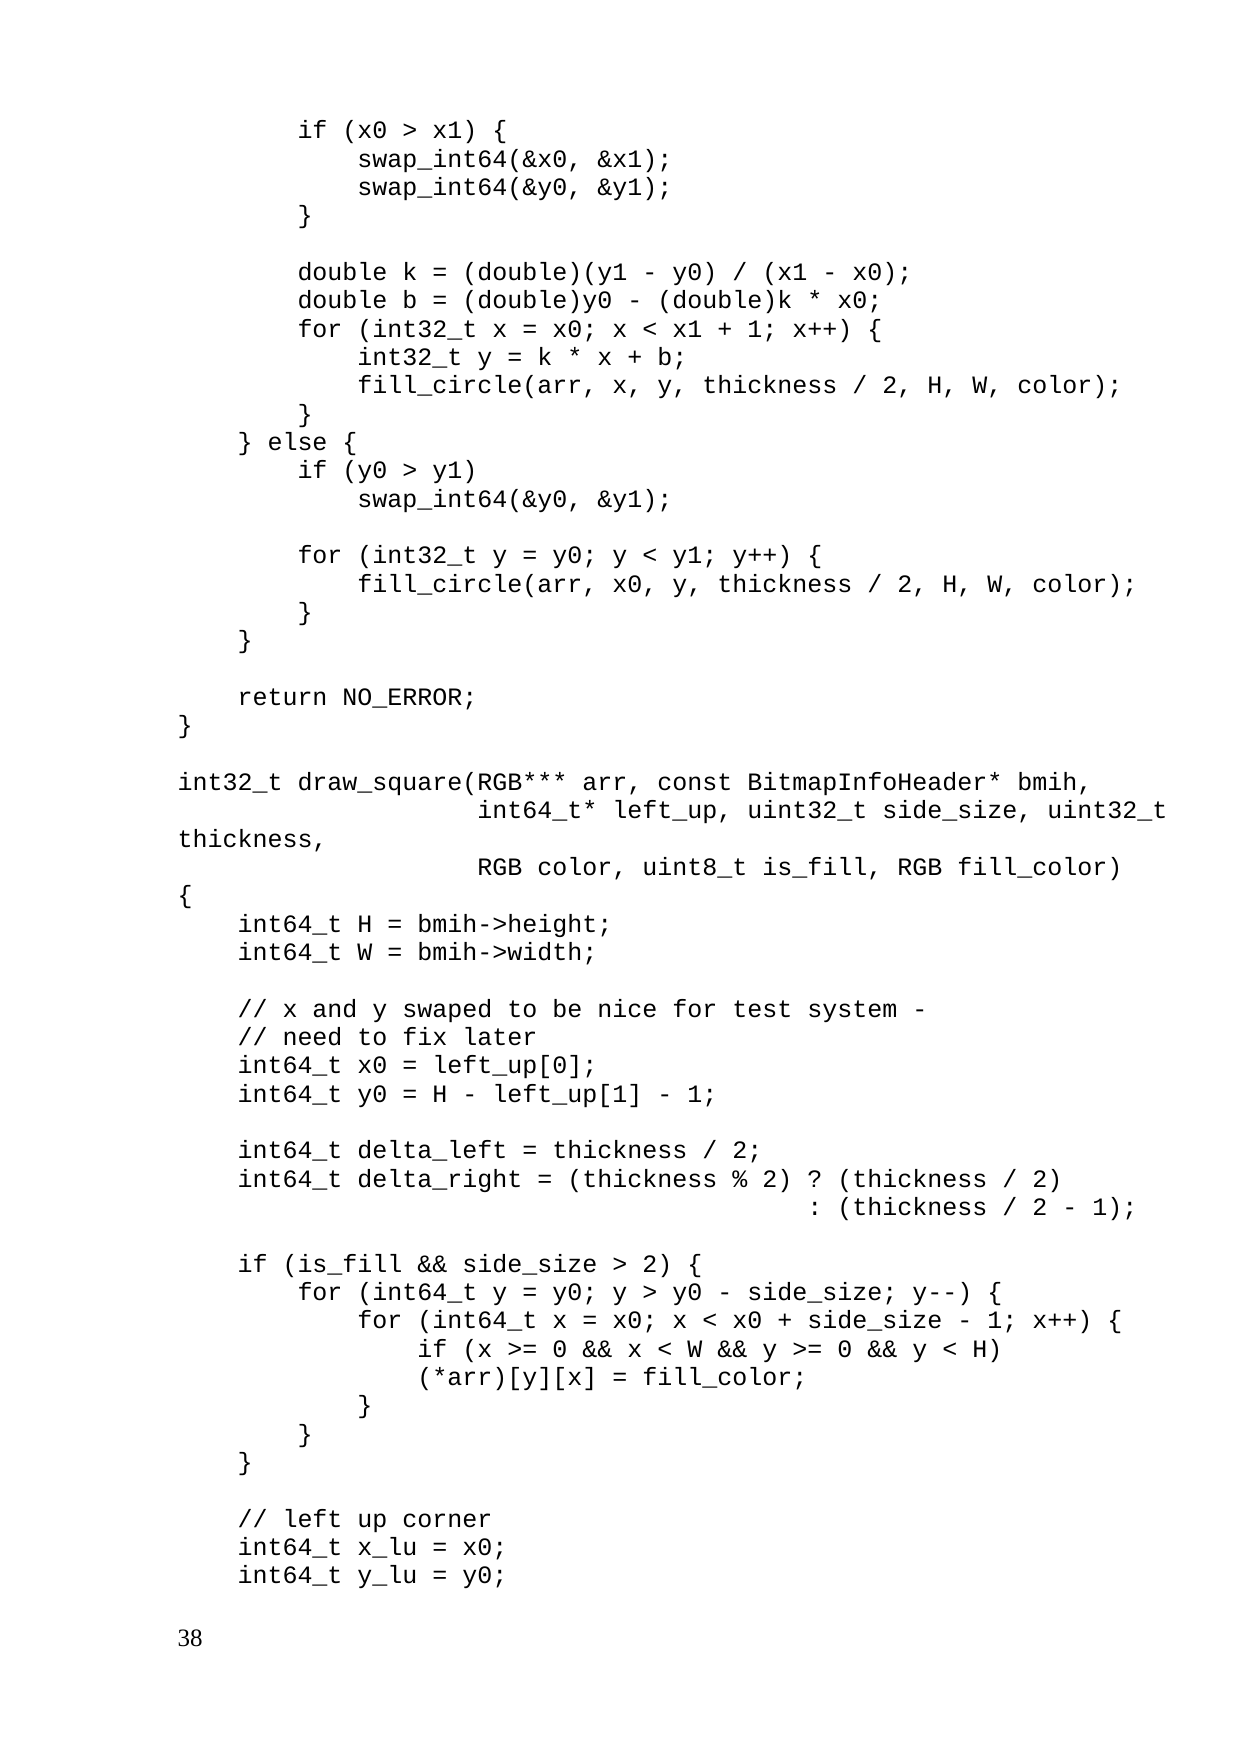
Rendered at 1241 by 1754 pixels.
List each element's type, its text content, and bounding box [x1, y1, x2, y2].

text int64_t y0 = H - left_up[1] - 1; [177, 1081, 1181, 1110]
text } [177, 628, 1181, 656]
text } [177, 1393, 1181, 1421]
text } [177, 1450, 1181, 1478]
text } else { [177, 430, 1181, 458]
text // need to fix later [177, 1025, 1181, 1053]
text int64_t H = bmih->height; [177, 911, 1181, 940]
text fill_circle(arr, x, y, thickness / 2, H, W, color); [177, 373, 1181, 401]
text if (x >= 0 && x < W && y >= 0 && y < H) [177, 1336, 1181, 1365]
text int64_t x_lu = x0; [177, 1535, 1181, 1563]
text (*arr)[y][x] = fill_color; [177, 1365, 1181, 1393]
text int64_t* left_up, uint32_t side_size, uint32_t thickness, [177, 798, 1181, 855]
text fill_circle(arr, x0, y, thickness / 2, H, W, color); [177, 571, 1181, 600]
text int64_t delta_left = thickness / 2; [177, 1138, 1181, 1166]
text double k = (double)(y1 - y0) / (x1 - x0); [177, 260, 1181, 288]
text : (thickness / 2 - 1); [177, 1195, 1181, 1223]
text swap_int64(&y0, &y1); [177, 175, 1181, 203]
text int64_t x0 = left_up[0]; [177, 1053, 1181, 1081]
text } [177, 600, 1181, 628]
text } [177, 203, 1181, 231]
text } [177, 1421, 1181, 1450]
text if (y0 > y1) [177, 458, 1181, 486]
text int64_t delta_right = (thickness % 2) ? (thickness / 2) [177, 1166, 1181, 1195]
text for (int64_t y = y0; y > y0 - side_size; y--) { [177, 1280, 1181, 1308]
text { [177, 883, 1181, 911]
text double b = (double)y0 - (double)k * x0; [177, 288, 1181, 316]
text // left up corner [177, 1506, 1181, 1535]
text } [177, 713, 1181, 741]
text // x and y swaped to be nice for test system - [177, 996, 1181, 1025]
text if (is_fill && side_size > 2) { [177, 1251, 1181, 1280]
text swap_int64(&x0, &x1); [177, 146, 1181, 175]
text RGB color, uint8_t is_fill, RGB fill_color) [177, 855, 1181, 883]
text for (int32_t y = y0; y < y1; y++) { [177, 543, 1181, 571]
text swap_int64(&y0, &y1); [177, 486, 1181, 515]
text int32_t draw_square(RGB*** arr, const BitmapInfoHeader* bmih, [177, 770, 1181, 798]
text int64_t y_lu = y0; [177, 1563, 1181, 1591]
text int32_t y = k * x + b; [177, 345, 1181, 373]
text int64_t W = bmih->width; [177, 940, 1181, 968]
text for (int64_t x = x0; x < x0 + side_size - 1; x++) { [177, 1308, 1181, 1336]
text return NO_ERROR; [177, 685, 1181, 713]
text for (int32_t x = x0; x < x1 + 1; x++) { [177, 316, 1181, 345]
text if (x0 > x1) { [177, 118, 1181, 146]
text } [177, 401, 1181, 430]
